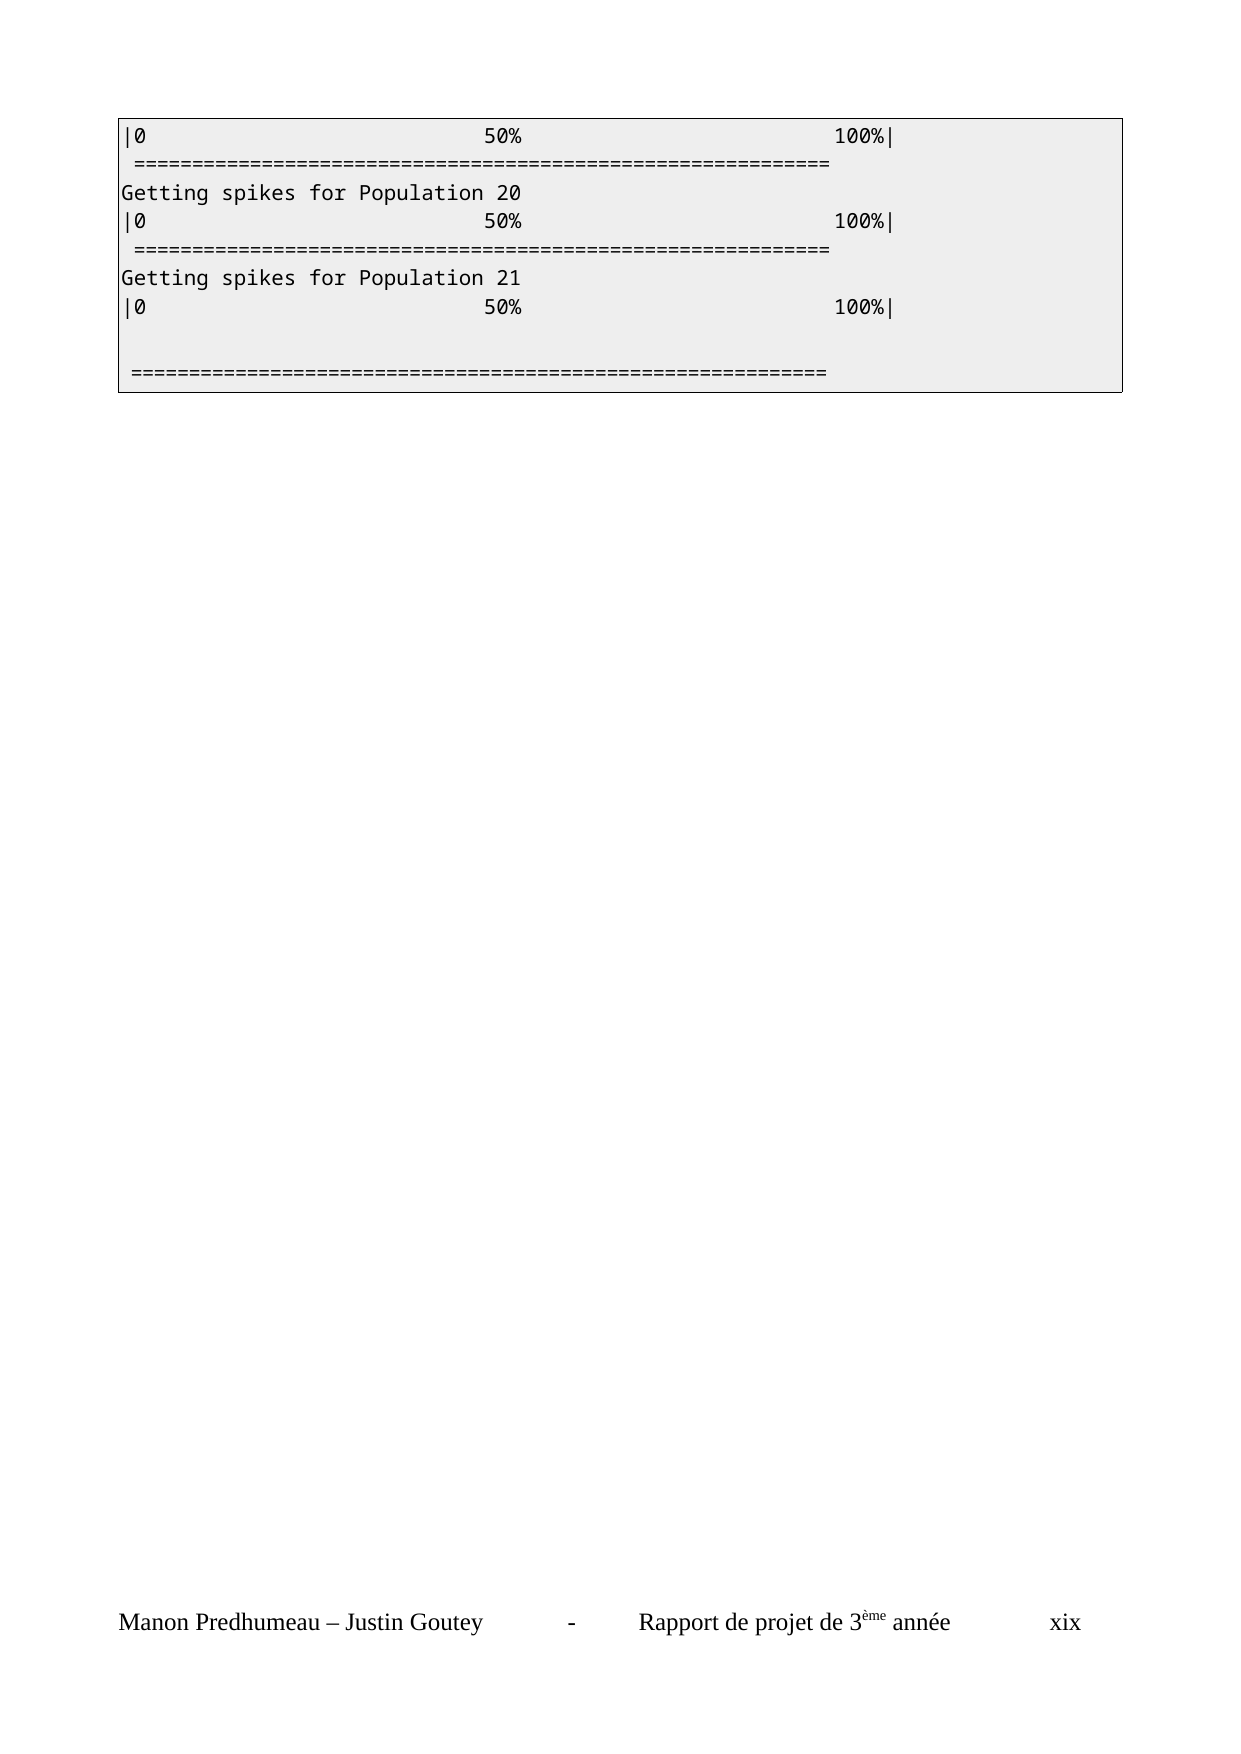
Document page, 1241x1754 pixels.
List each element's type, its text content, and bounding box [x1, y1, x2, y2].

text |0 50% 100%| [119, 289, 1122, 320]
text Getting spikes for Population 21 [119, 260, 1122, 289]
text ============================================================ [119, 232, 1122, 260]
text Getting spikes for Population 20 [119, 175, 1122, 203]
text |0 50% 100%| [119, 203, 1122, 232]
text |0 50% 100%| [119, 119, 1122, 147]
text ============================================================ [119, 147, 1122, 175]
text ============================================================ [119, 342, 1122, 392]
